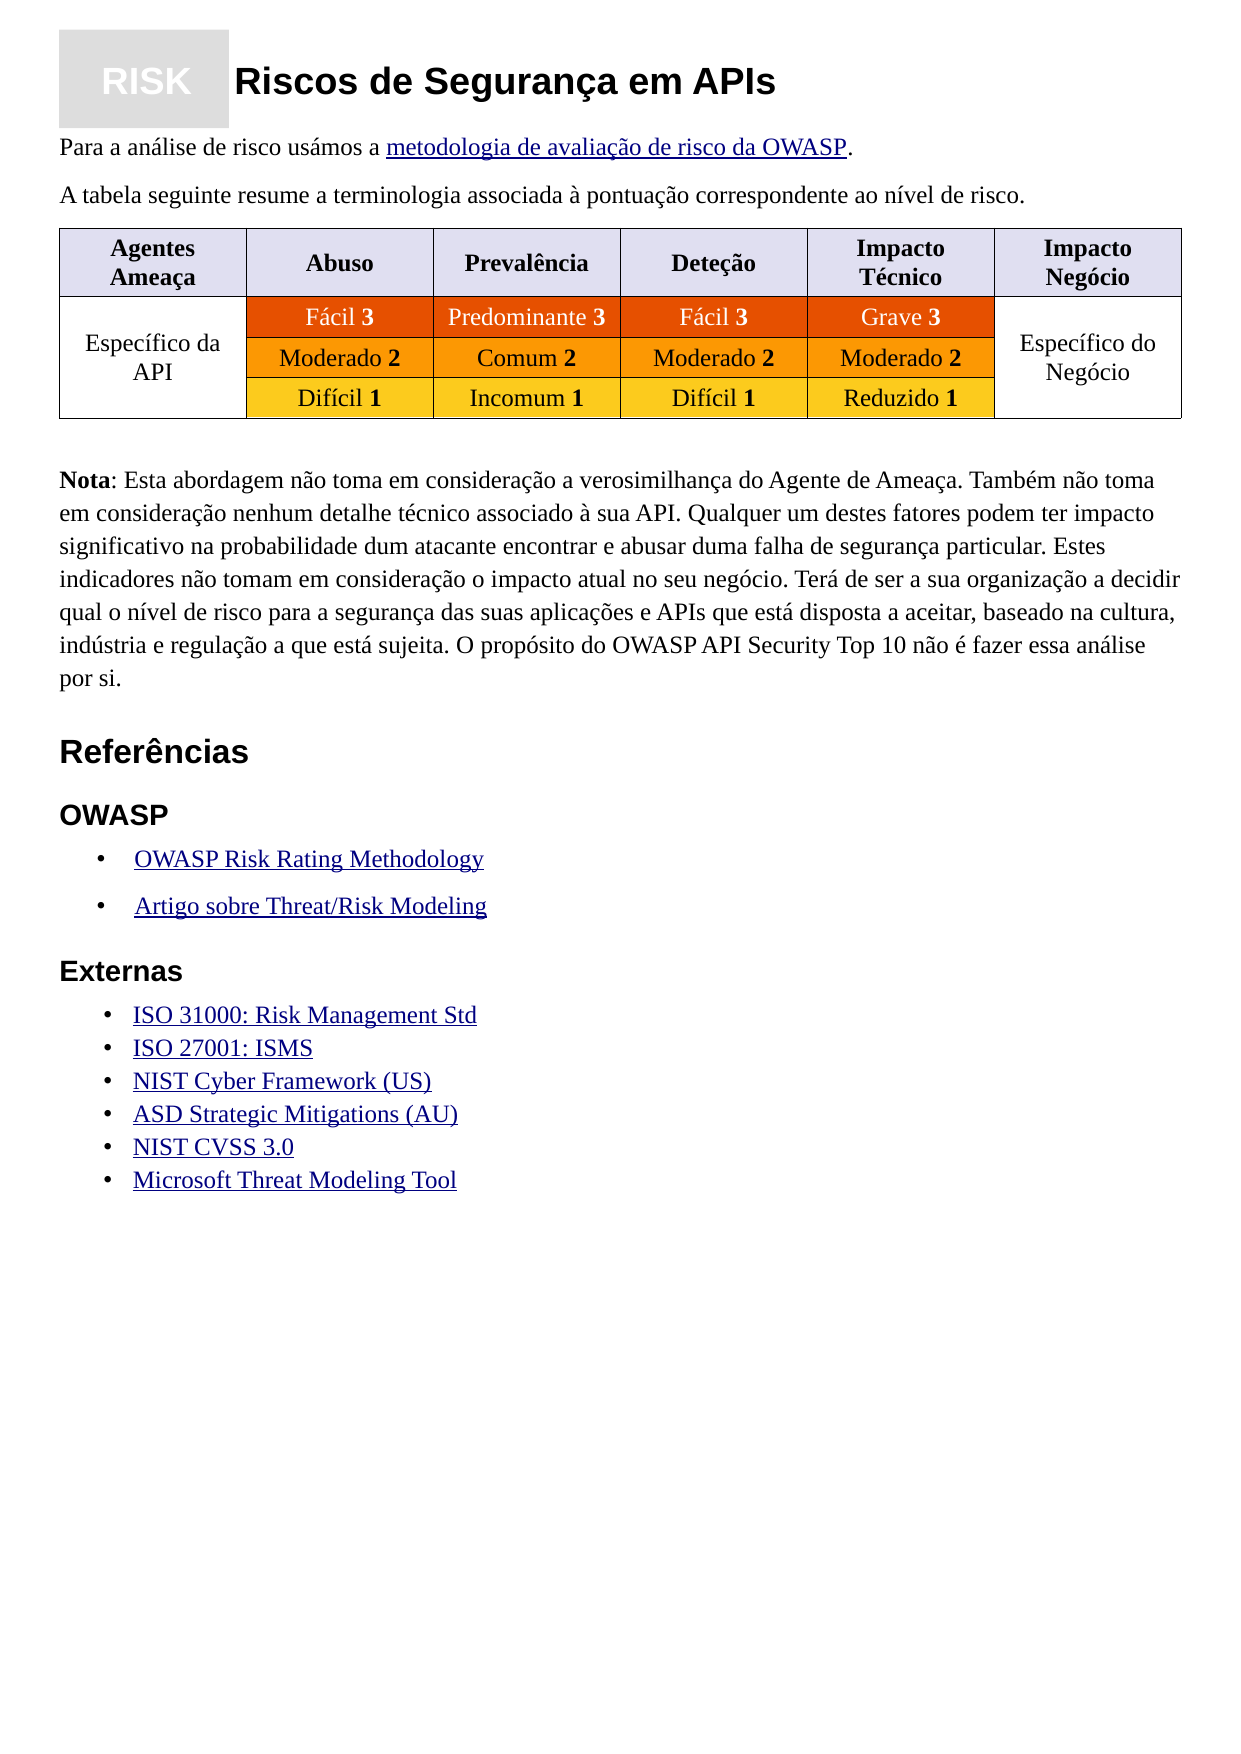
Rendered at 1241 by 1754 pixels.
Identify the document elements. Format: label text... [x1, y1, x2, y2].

table_header Impacto Negócio [995, 229, 1181, 296]
table_cell Específico da API [60, 297, 246, 417]
list NIST Cyber Framework (US) [103, 1066, 1181, 1094]
subtitle OWASP [59, 797, 1181, 831]
list ASD Strategic Mitigations (AU) [103, 1099, 1181, 1127]
table_cell Reduzido 1 [808, 378, 994, 417]
table_header Prevalência [434, 229, 620, 296]
table_header Agentes Ameaça [60, 229, 246, 296]
subtitle Externas [59, 953, 1181, 987]
list Artigo sobre Threat/Risk Modeling [97, 891, 1181, 920]
table_cell Moderado 2 [621, 338, 807, 377]
text A tabela seguinte resume a terminologia associada à pontuação correspondente ao nível de risco. [59, 180, 1181, 208]
table_cell Difícil 1 [247, 378, 433, 417]
table_header Abuso [247, 229, 433, 296]
list NIST CVSS 3.0 [103, 1132, 1181, 1161]
list ISO 27001: ISMS [103, 1033, 1181, 1061]
list OWASP Risk Rating Methodology [97, 844, 1181, 872]
table_cell Difícil 1 [621, 378, 807, 417]
table_cell Específico do Negócio [995, 297, 1181, 417]
table_cell Fácil 3 [247, 297, 433, 337]
table_header Deteção [621, 229, 807, 296]
table_cell Incomum 1 [434, 378, 620, 417]
table_cell Moderado 2 [247, 338, 433, 377]
table_header Impacto Técnico [808, 229, 994, 296]
table_cell Predominante 3 [434, 297, 620, 337]
table_cell Comum 2 [434, 338, 620, 377]
subtitle Referências [59, 732, 1181, 770]
table_cell Grave 3 [808, 297, 994, 337]
table_cell Moderado 2 [808, 338, 994, 377]
list ISO 31000: Risk Management Std [103, 1000, 1181, 1028]
text Nota: Esta abordagem não toma em consideração a verosimilhança do Agente de Ameaça. Também não toma em consideração nenhum detalhe técnico associado à sua API. Qualquer um destes fatores podem ter impacto significativo na probabilidade dum atacante encontrar e abusar duma falha de segurança particular. Estes indicadores não tomam em consideração o impacto atual no seu negócio. Terá de ser a sua organização a decidir qual o nível de risco para a segurança das suas aplicações e APIs que está disposta a aceitar, baseado na cultura, indústria e regulação a que está sujeita. O propósito do OWASP API Security Top 10 não é fazer essa análise por si. [59, 465, 1181, 692]
table_cell Fácil 3 [621, 297, 807, 337]
list Microsoft Threat Modeling Tool [103, 1165, 1181, 1193]
text Para a análise de risco usámos a metodologia de avaliação de risco da OWASP. [59, 132, 1181, 161]
